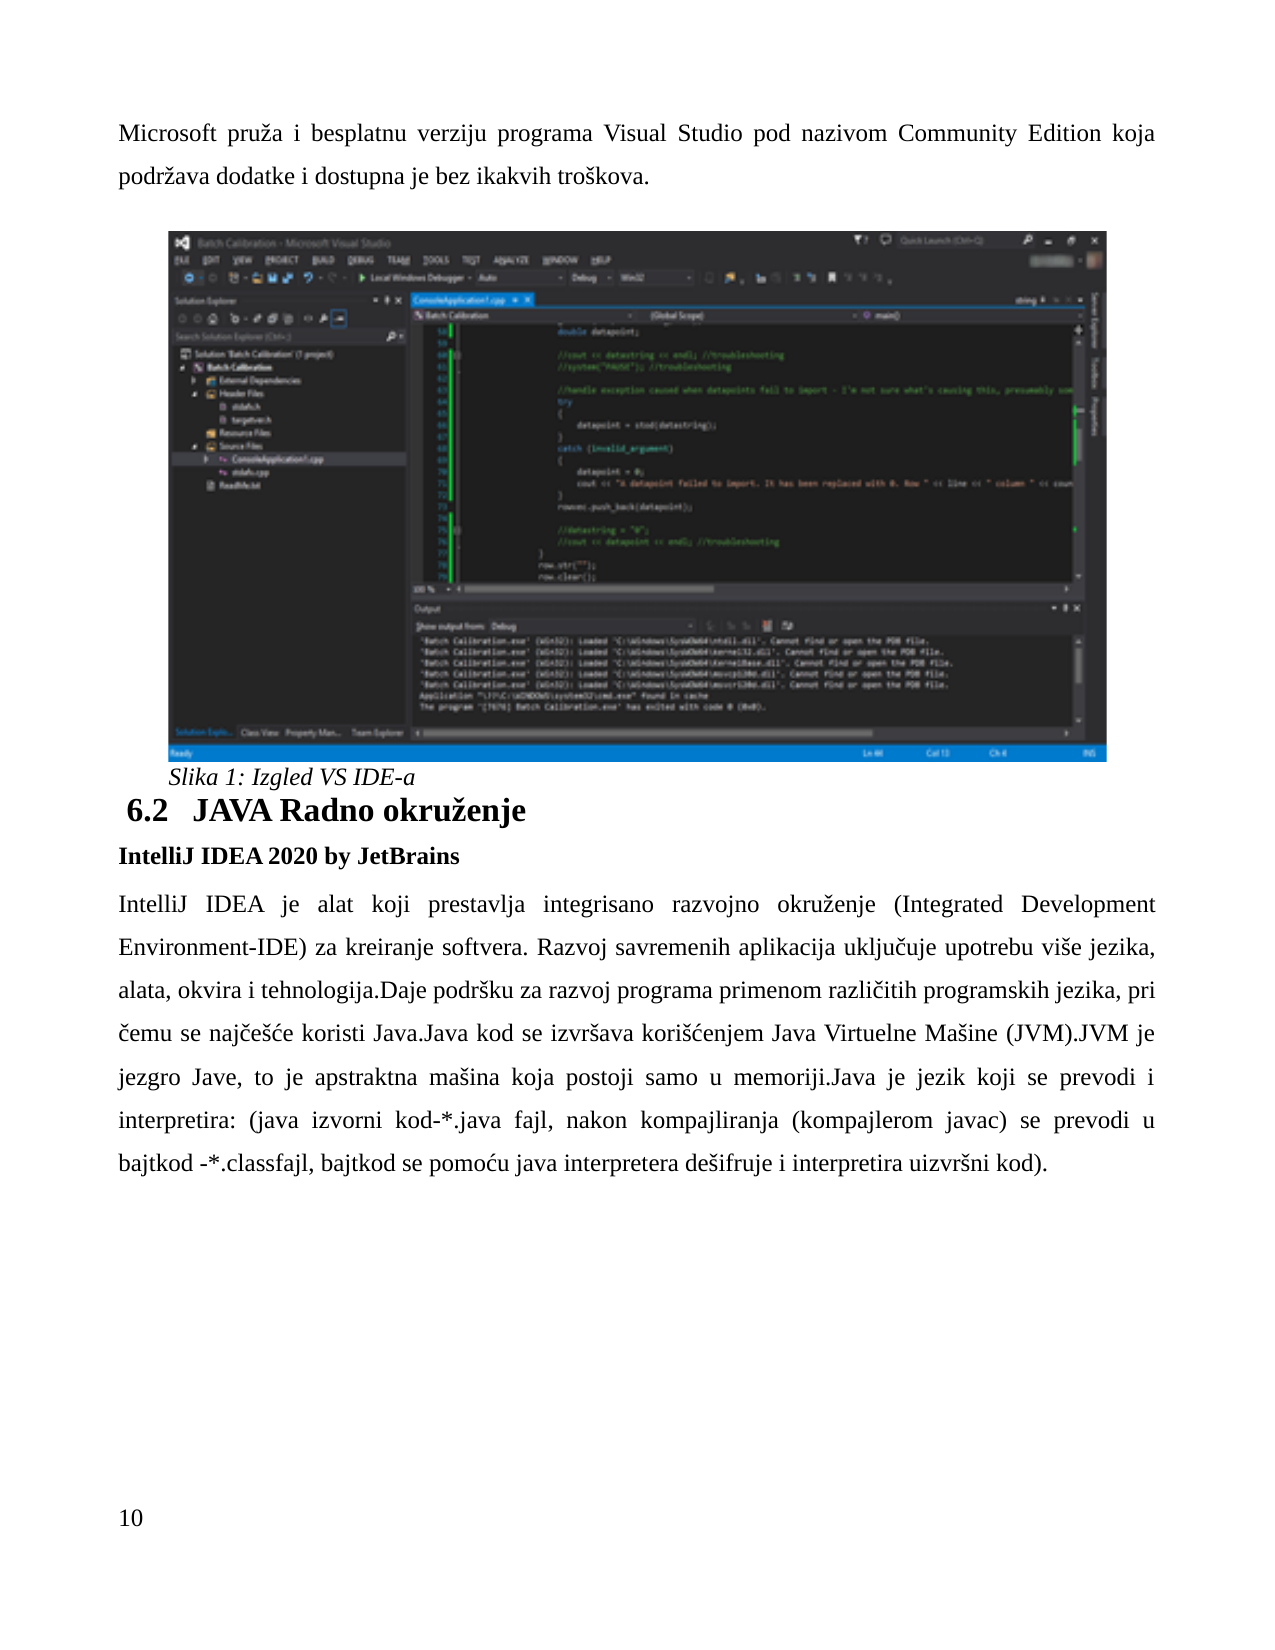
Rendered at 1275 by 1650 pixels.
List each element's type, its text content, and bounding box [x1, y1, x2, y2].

subtitle [168, 219, 1107, 231]
text Microsoft pruža i besplatnu verziju programa Visual Studio pod nazivom Community Edition koja podržava dodatke i dostupna je bez ikakvih troškova. [118, 118, 1157, 190]
text IntelliJ IDEA 2020 by JetBrains [118, 841, 1157, 870]
text IntelliJ IDEA je alat koji prestavlja integrisano razvojno okruženje (Integrated Development Environment-IDE) za kreiranje softvera. Razvoj savremenih aplikacija uključuje upotrebu više jezika, alata, okvira i tehnologija.Daje podršku za razvoj programa primenom različitih programskih jezika, pri čemu se najčešće koristi Java.Java kod se izvršava korišćenjem Java Virtuelne Mašine (JVM).JVM je jezgro Jave, to je apstraktna mašina koja postoji samo u memoriji.Java je jezik koji se prevodi i interpretira: (java izvorni kod-*.java fajl, nakon kompajliranja (kompajlerom javac) se prevodi u bajtkod -*.classfajl, bajtkod se pomoću java interpretera dešifruje i interpretira uizvršni kod). [118, 889, 1157, 1177]
subtitle JAVA Radno okruženje [118, 240, 1157, 829]
text Slika 1: Izgled VS IDE-a [168, 762, 1107, 790]
picture [168, 231, 1107, 762]
